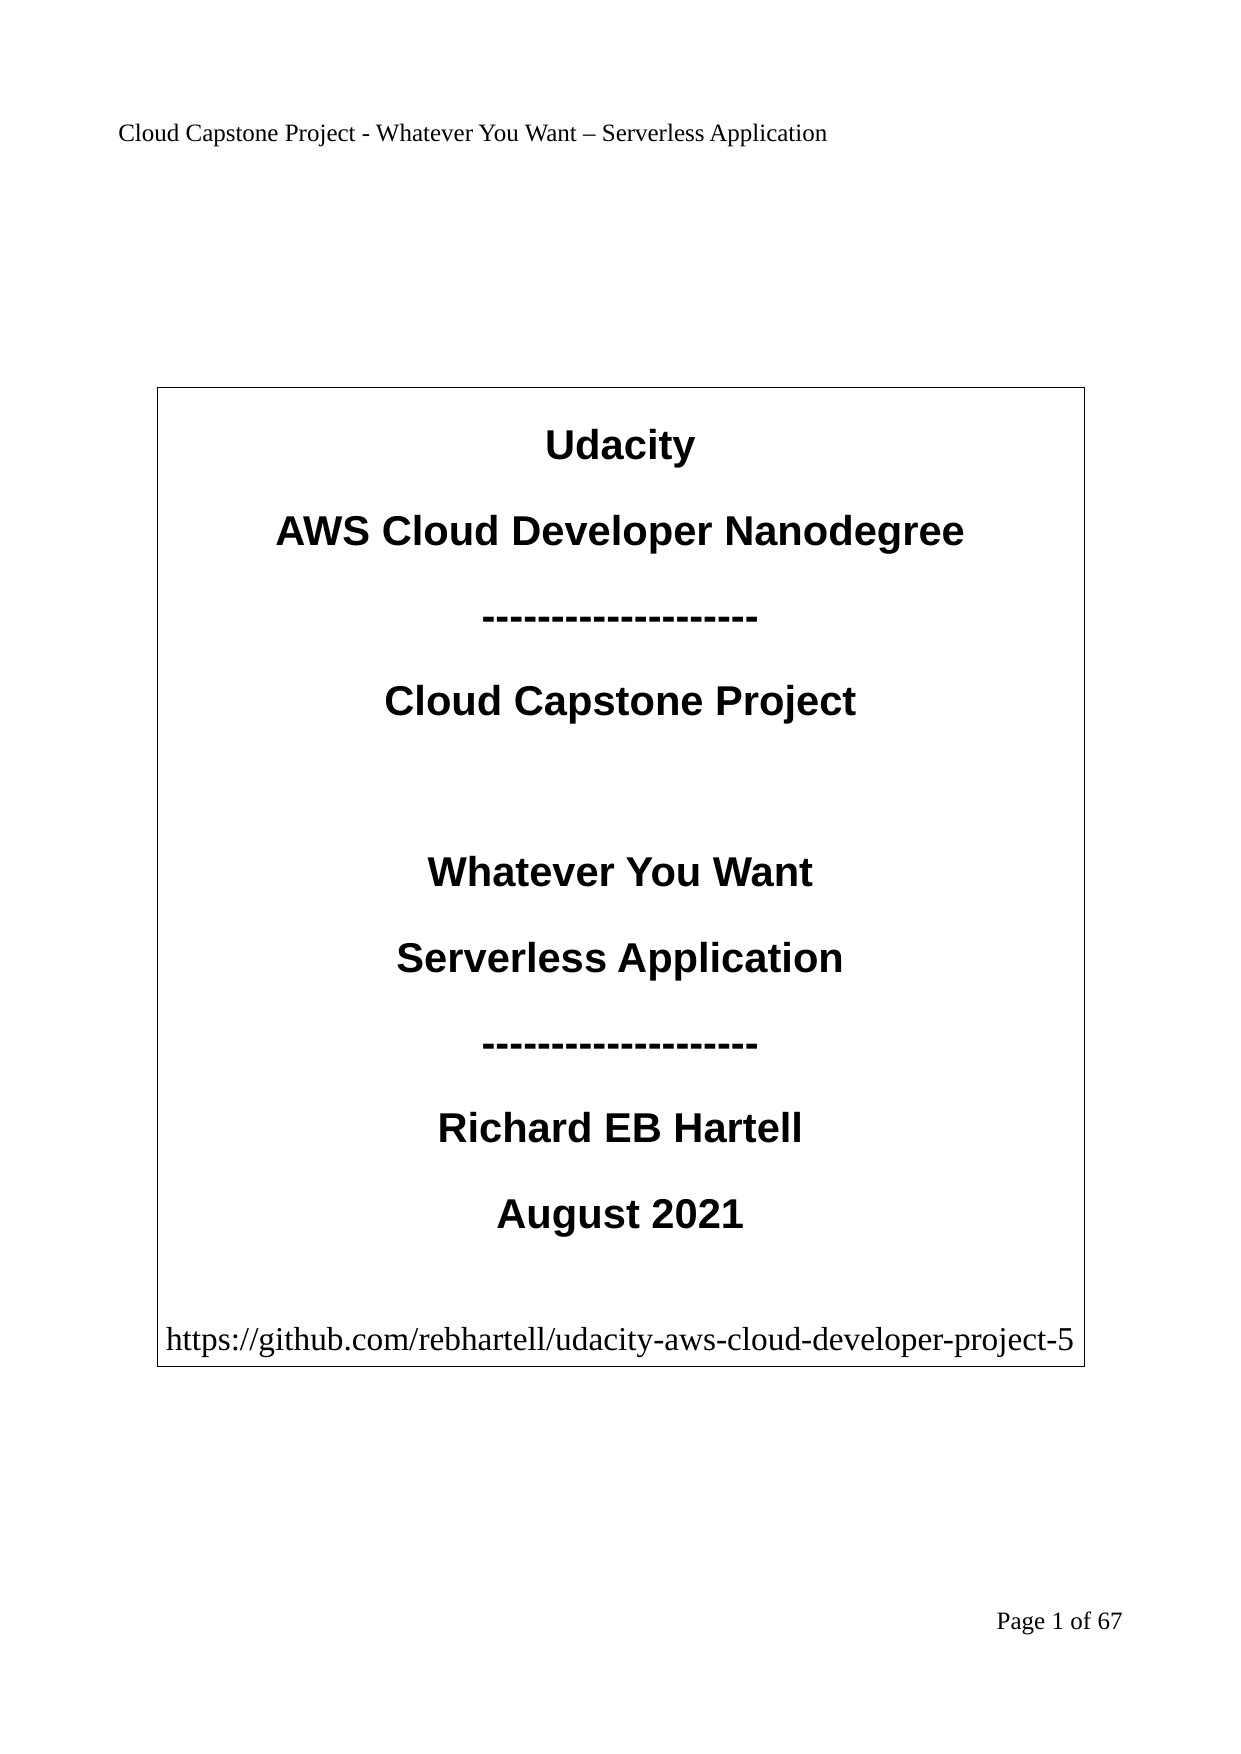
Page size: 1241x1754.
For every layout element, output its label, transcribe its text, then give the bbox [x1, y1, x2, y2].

title Serverless Application [166, 933, 1075, 981]
title AWS Cloud Developer Nanodegree [166, 506, 1075, 554]
title Whatever You Want [166, 848, 1075, 896]
title August 2021 [166, 1189, 1075, 1237]
title Richard EB Hartell [166, 1104, 1075, 1152]
title -------------------- [166, 1018, 1075, 1066]
title -------------------- [166, 591, 1075, 639]
title Cloud Capstone Project [166, 677, 1075, 725]
title Udacity [166, 421, 1075, 468]
text https://github.com/rebhartell/udacity-aws-cloud-developer-project-5 [166, 1319, 1075, 1358]
